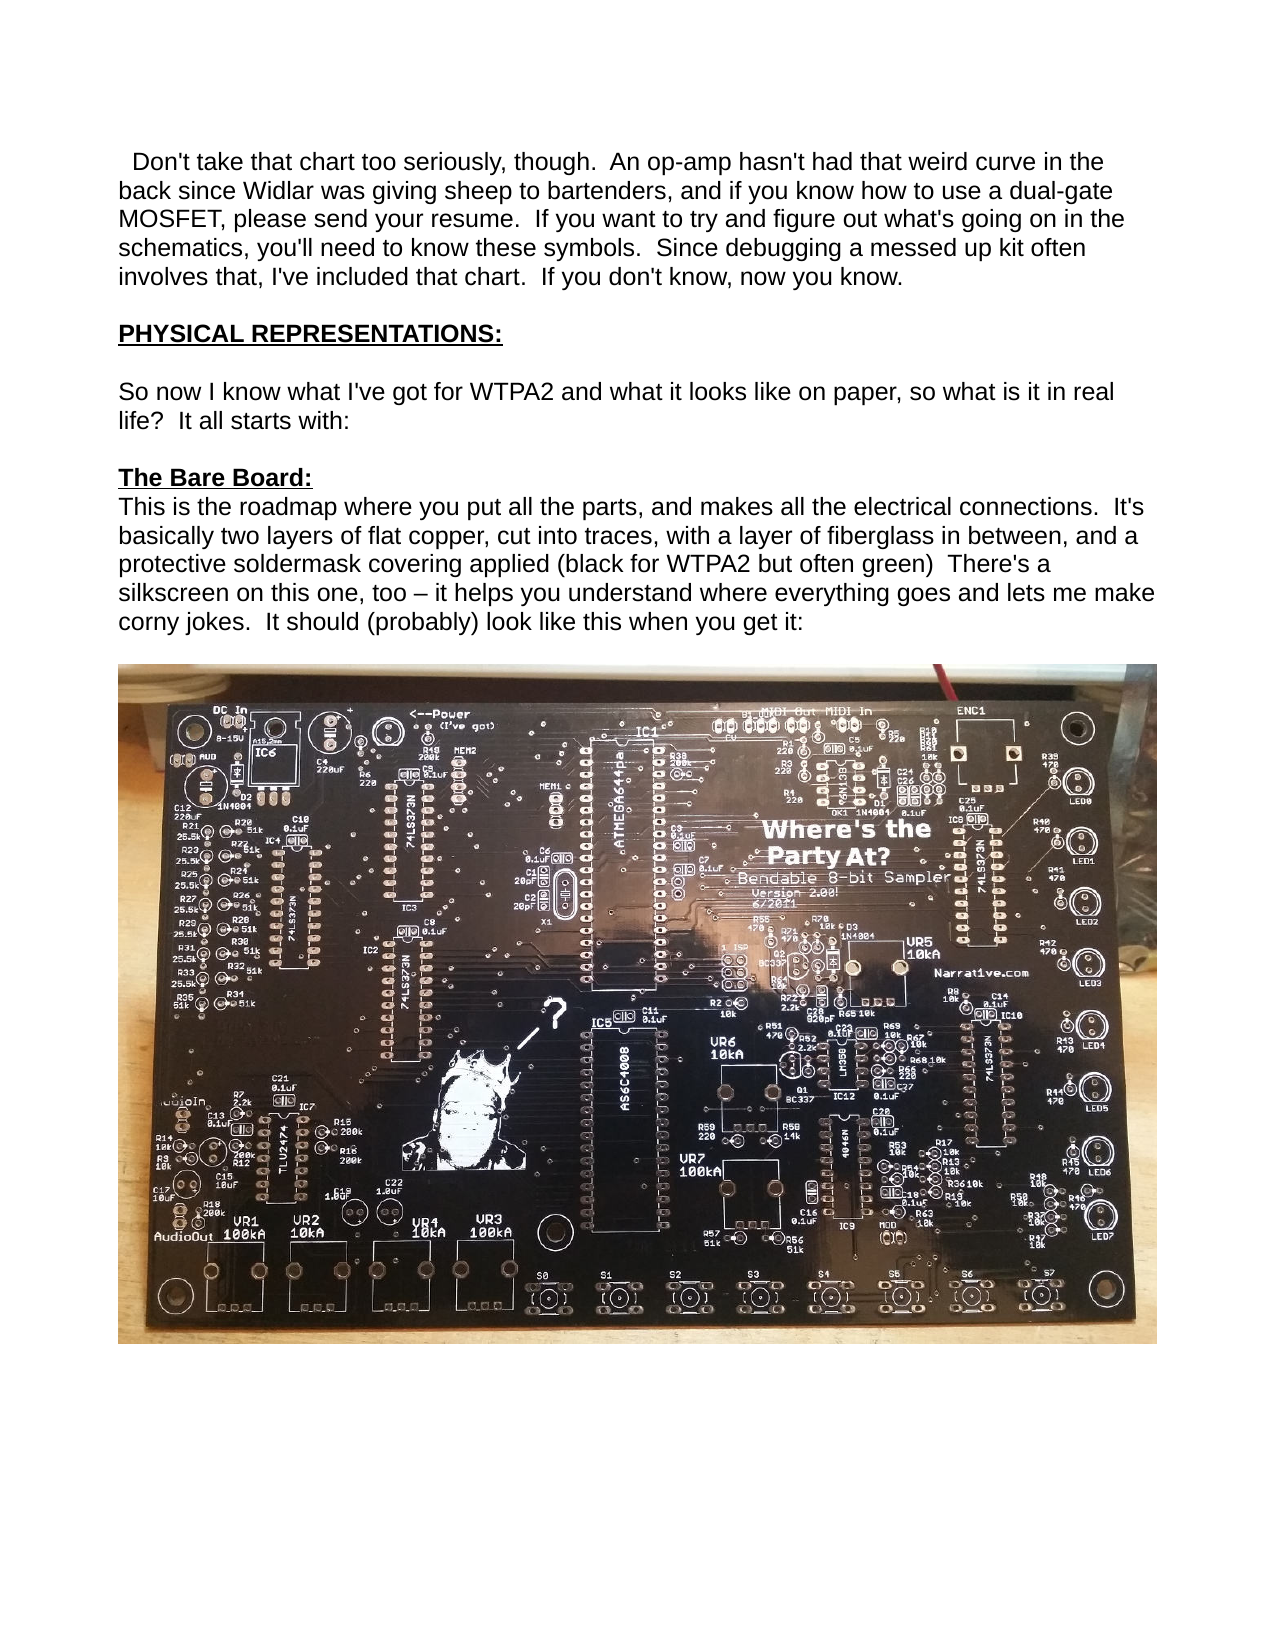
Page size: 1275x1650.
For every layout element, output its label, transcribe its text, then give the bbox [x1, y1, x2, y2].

text This is the roadmap where you put all the parts, and makes all the electrical connections. It's basically two layers of flat copper, cut into traces, with a layer of fiberglass in between, and a protective soldermask covering applied (black for WTPA2 but often green) There's a silkscreen on this one, too – it helps you understand where everything goes and lets me make corny jokes. It should (probably) look like this when you get it: [118, 492, 1157, 636]
text Don't take that chart too seriously, though. An op-amp hasn't had that weird curve in the back since Widlar was giving sheep to bartenders, and if you know how to use a dual-gate MOSFET, please send your resume. If you want to try and figure out what's going on in the schematics, you'll need to know these symbols. Since debugging a messed up kit often involves that, I've included that chart. If you don't know, now you know. [118, 147, 1157, 291]
text So now I know what I've got for WTPA2 and what it looks like on paper, so what is it in real life? It all starts with: [118, 377, 1157, 434]
picture [118, 664, 1157, 1344]
text The Bare Board: [118, 463, 1157, 492]
text PHYSICAL REPRESENTATIONS: [118, 319, 1157, 348]
